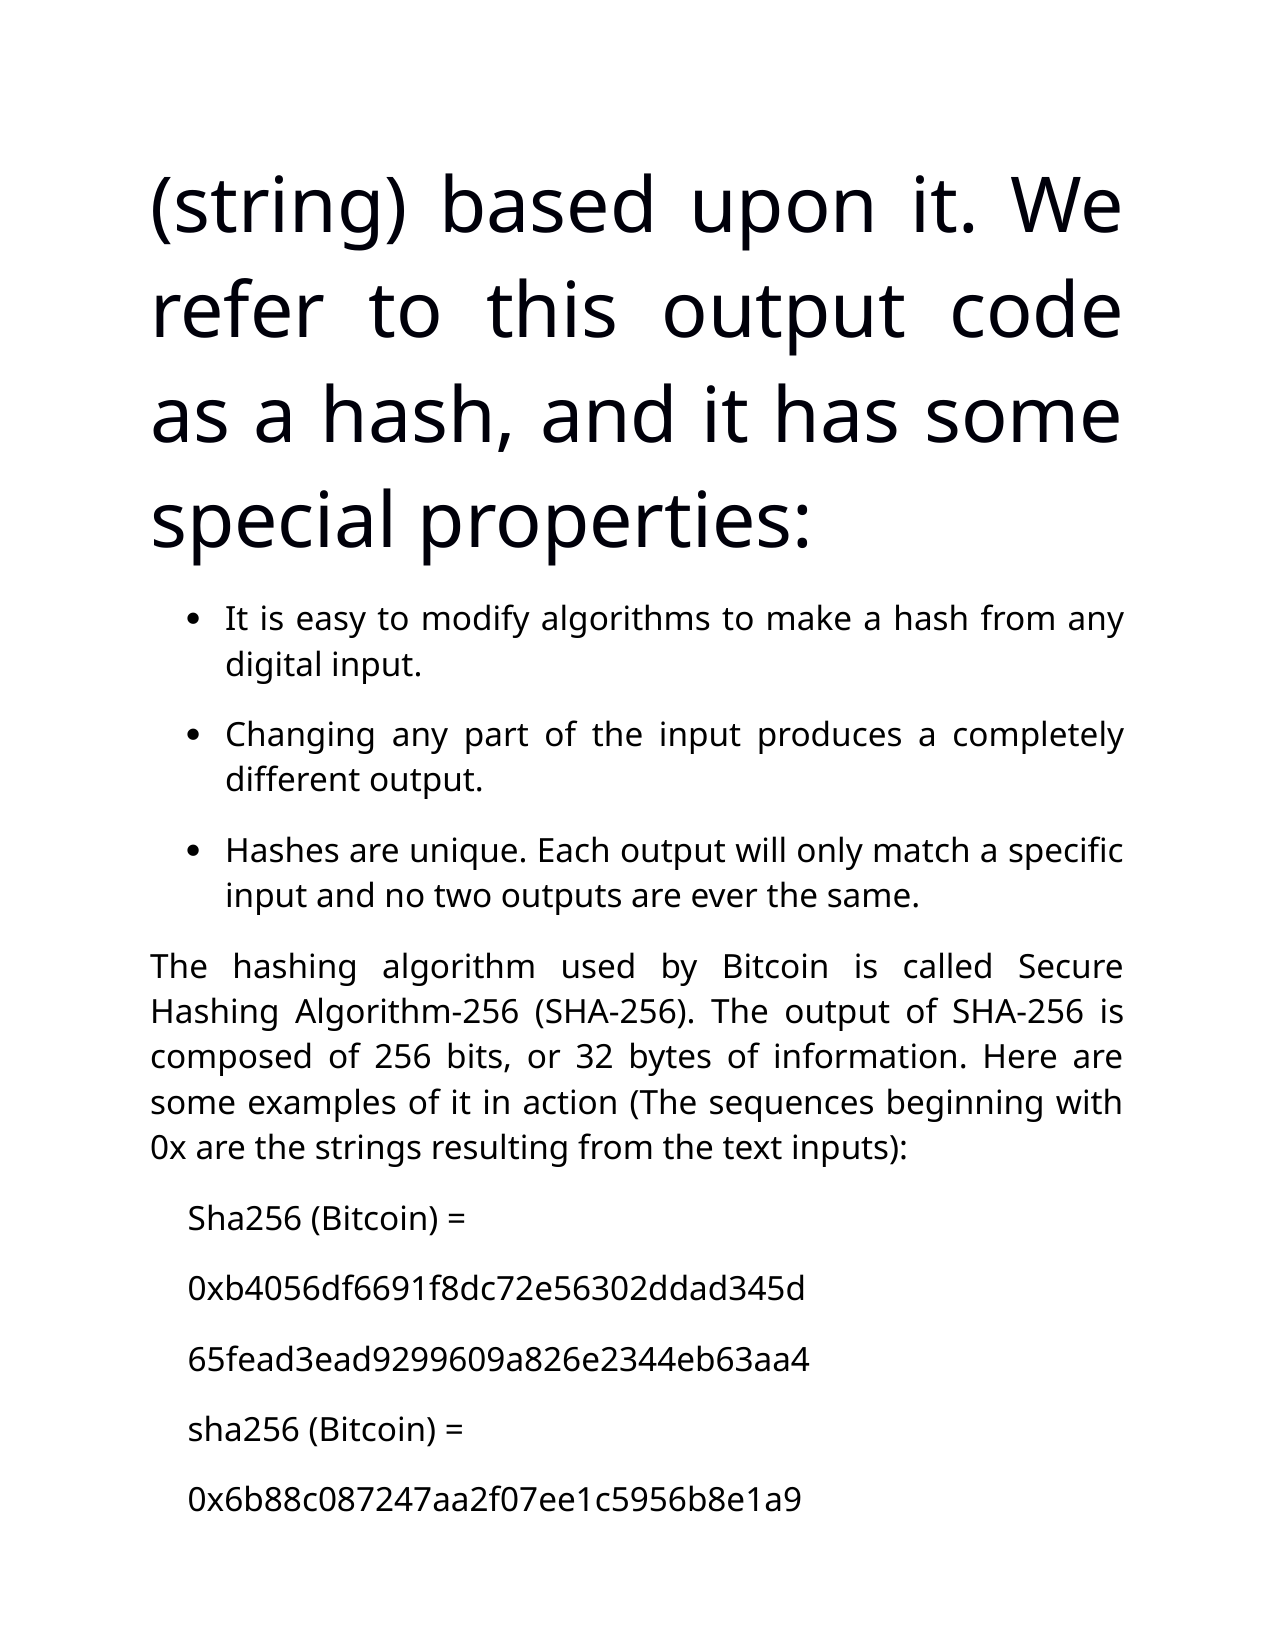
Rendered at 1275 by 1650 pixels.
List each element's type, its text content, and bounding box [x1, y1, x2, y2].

text 0x6b88c087247aa2f07ee1c5956b8e1a9 [150, 1476, 1125, 1522]
list Hashes are unique. Each output will only match a specific input and no two outputs are ever the same. [187, 827, 1125, 917]
text 0xb4056df6691f8dc72e56302ddad345d [150, 1265, 1125, 1310]
text 65fead3ead9299609a826e2344eb63aa4 [150, 1335, 1125, 1381]
text The hashing algorithm used by Bitcoin is called Secure Hashing Algorithm-256 (SHA-256). The output of SHA-256 is composed of 256 bits, or 32 bytes of information. Here are some examples of it in action (The sequences beginning with 0x are the strings resulting from the text inputs): [150, 942, 1125, 1169]
subtitle (string) based upon it. We refer to this output code as a hash, and it has some special properties: [150, 150, 1125, 570]
text Sha256 (Bitcoin) = [150, 1194, 1125, 1240]
list Changing any part of the input produces a completely different output. [187, 711, 1125, 802]
list It is easy to modify algorithms to make a hash from any digital input. [187, 595, 1125, 686]
text sha256 (Bitcoin) = [150, 1406, 1125, 1451]
